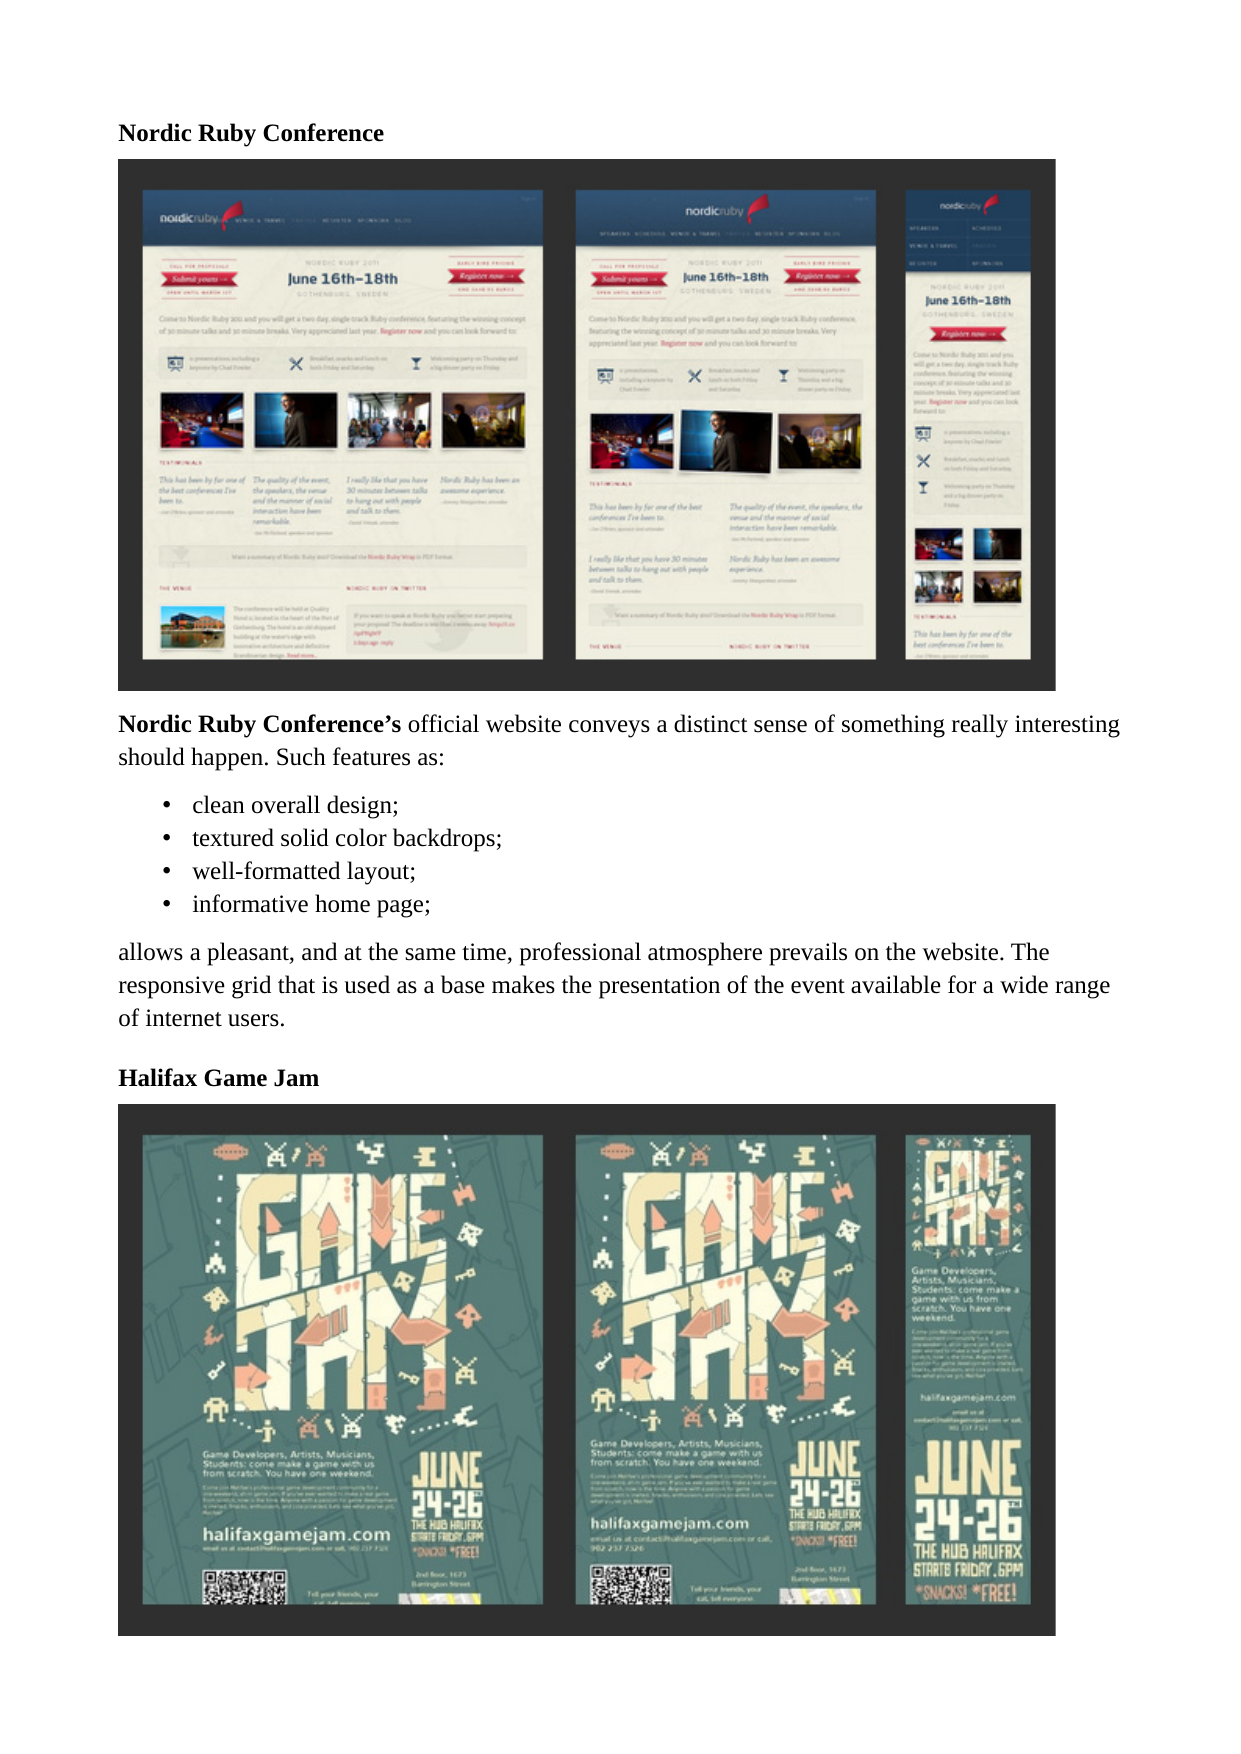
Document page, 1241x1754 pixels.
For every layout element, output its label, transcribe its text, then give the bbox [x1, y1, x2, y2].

text Nordic Ruby Conference’s official website conveys a distinct sense of something really interesting should happen. Such features as: [118, 709, 1122, 771]
picture [118, 1104, 1056, 1636]
subtitle Halifax Game Jam [118, 1063, 1122, 1092]
picture [118, 159, 1056, 691]
text allows a pleasant, and at the same time, professional atmosphere prevails on the website. The responsive grid that is used as a base makes the presentation of the event available for a wide range of internet users. [118, 937, 1122, 1032]
list informative home page; [162, 889, 1122, 918]
list well-formatted layout; [162, 856, 1122, 885]
list clean overall design; [162, 790, 1122, 819]
subtitle Nordic Ruby Conference [118, 118, 1122, 147]
list textured solid color backdrops; [162, 823, 1122, 852]
